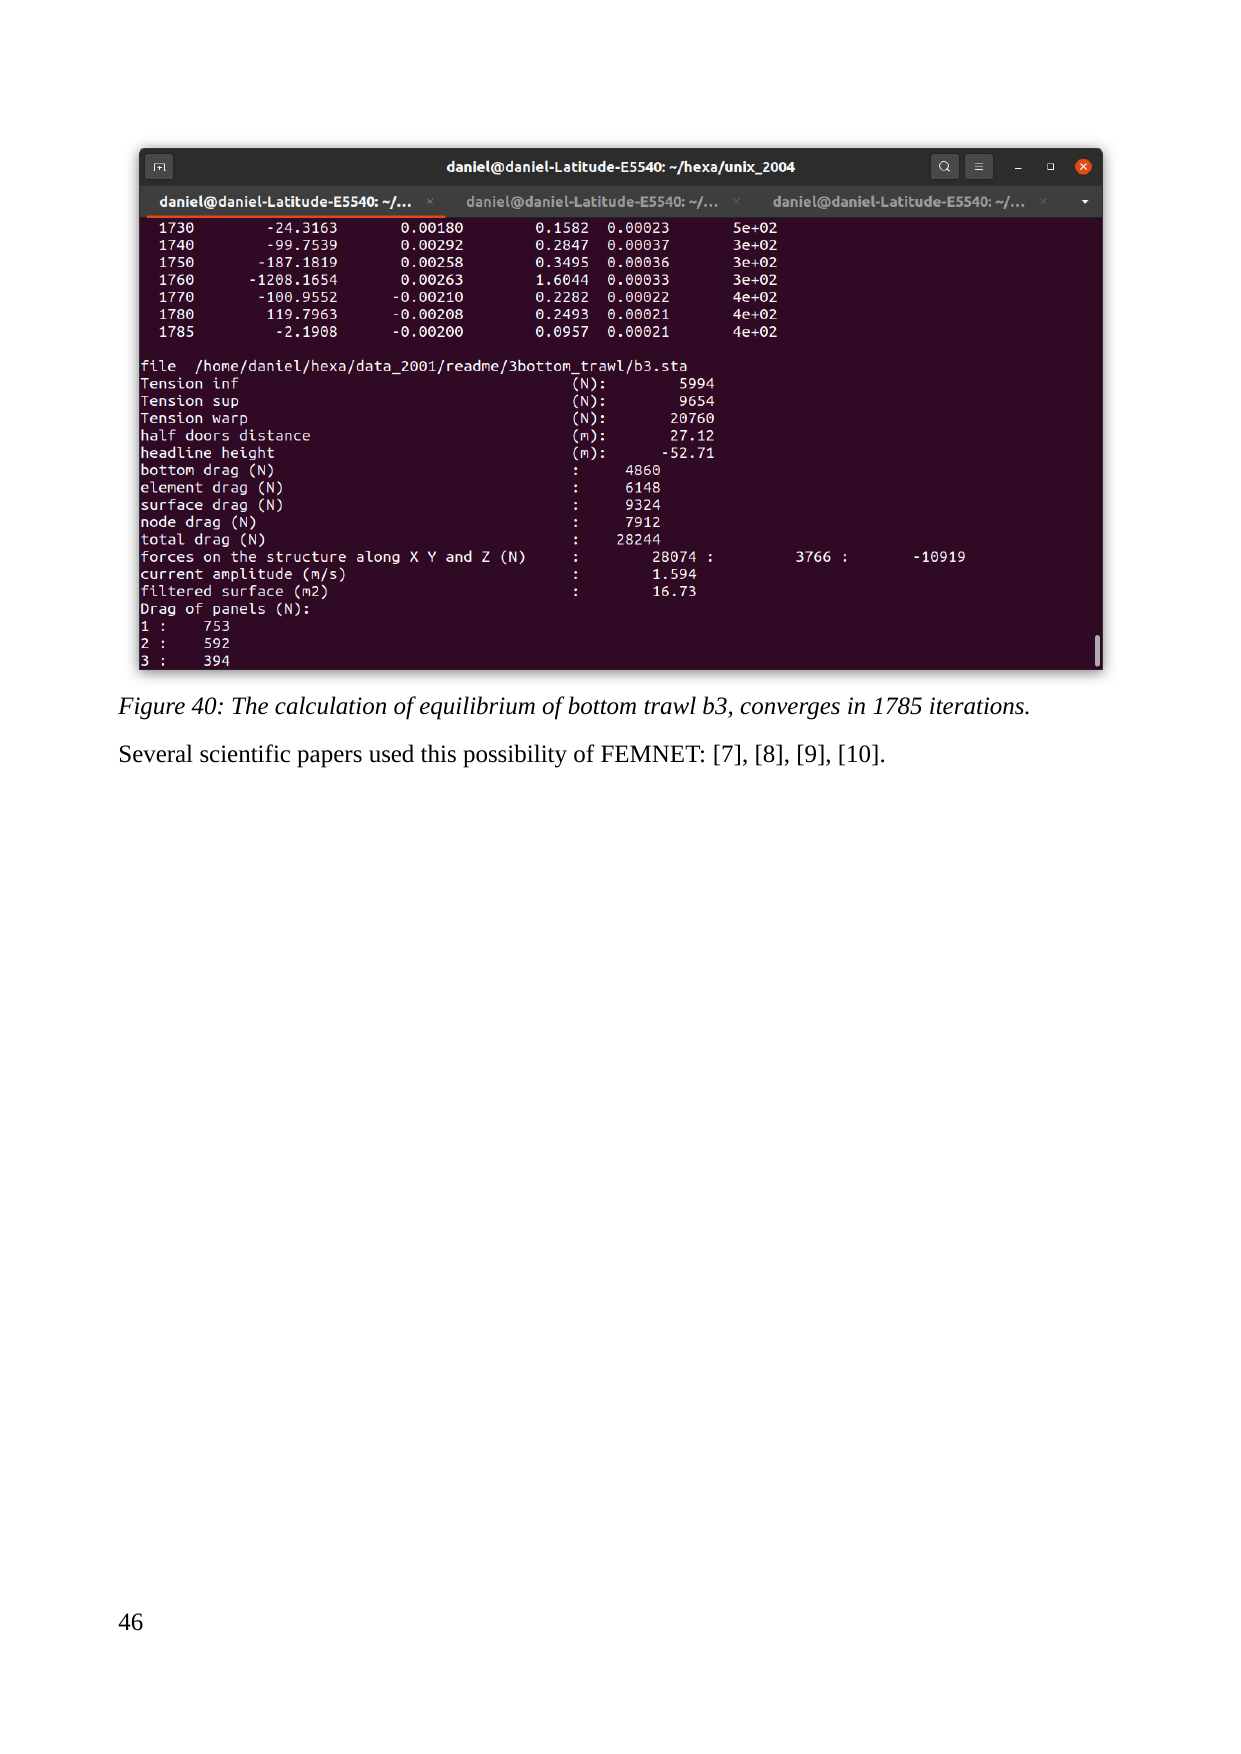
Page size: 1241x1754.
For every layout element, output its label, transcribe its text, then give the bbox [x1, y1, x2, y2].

picture [118, 130, 1123, 692]
text Several scientific papers used this possibility of FEMNET: [7], [8], [9], [10]. [118, 739, 1122, 768]
text Figure 40: The calculation of equilibrium of bottom trawl b3, converges in 1785 iterations. [118, 692, 1122, 720]
